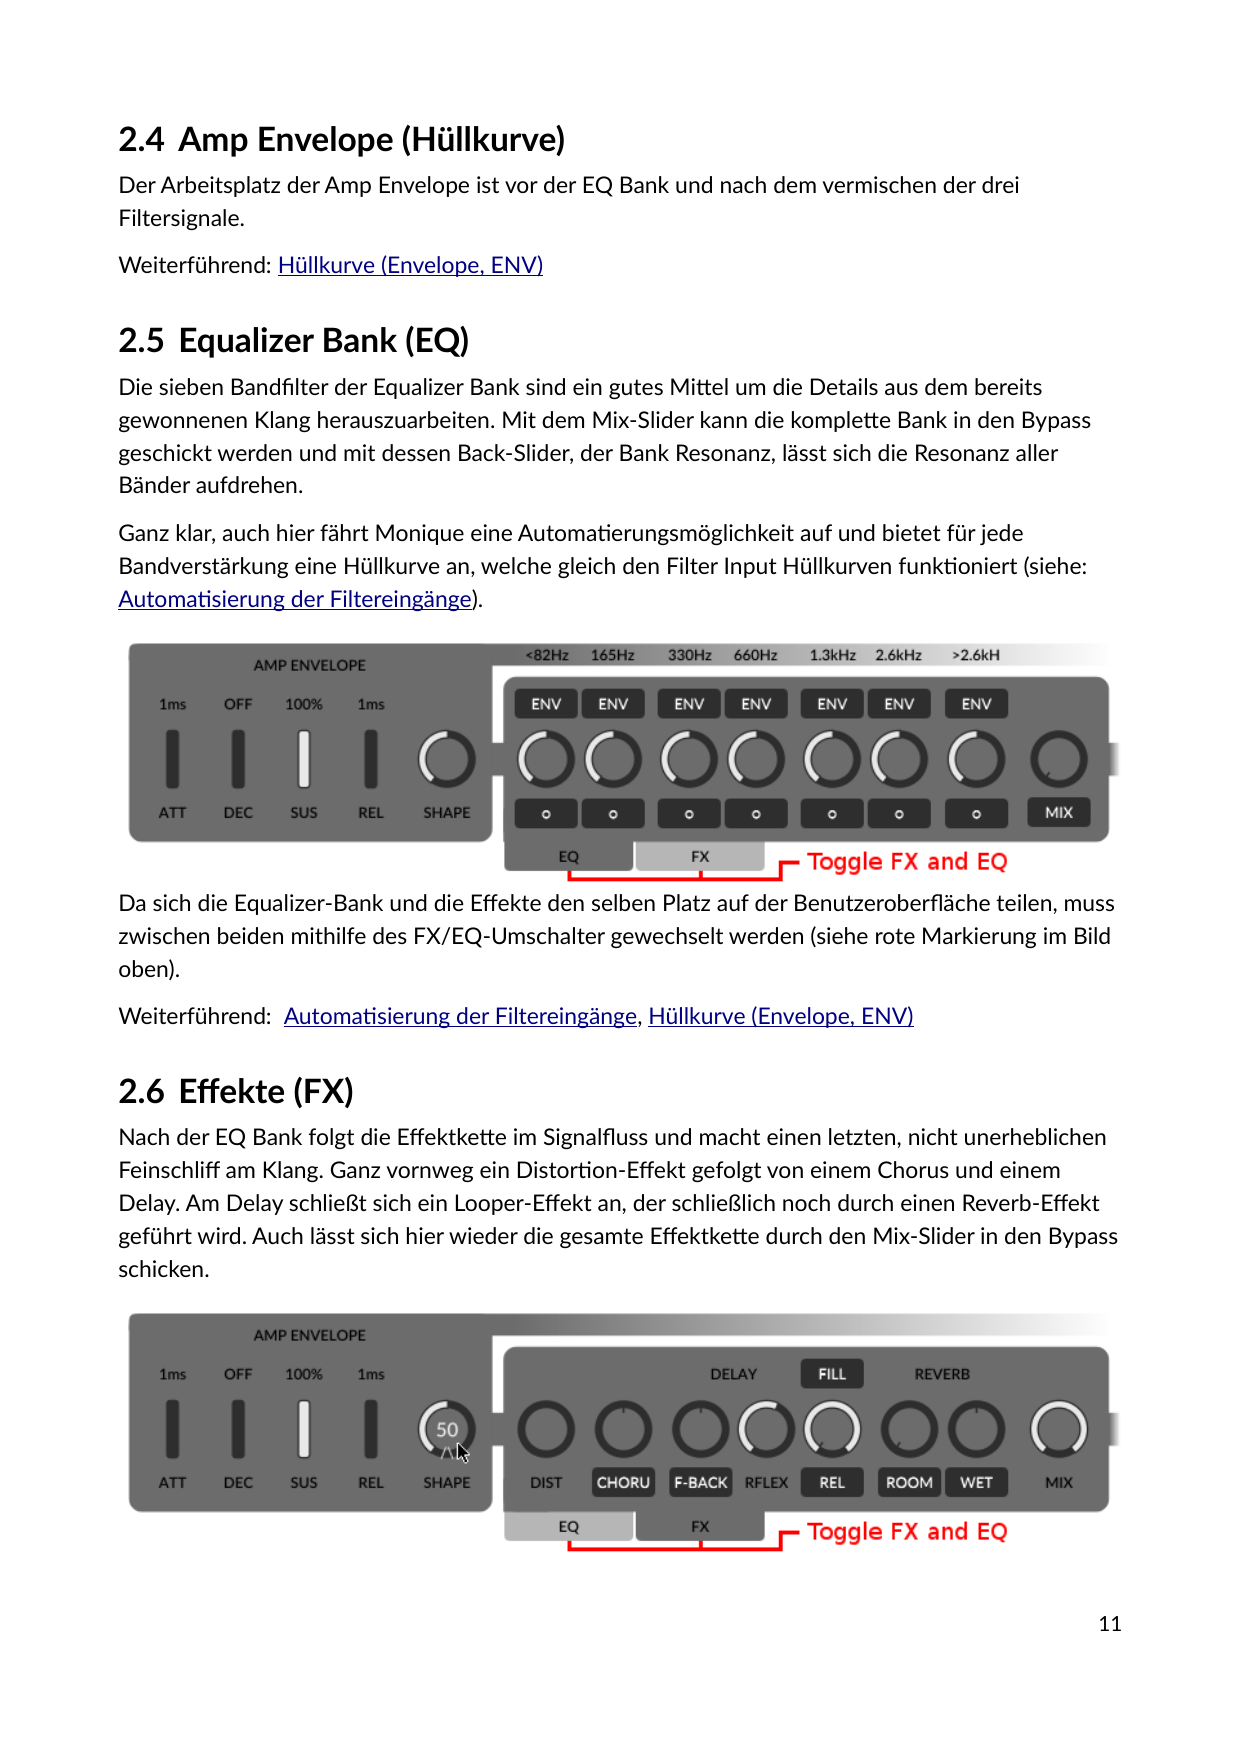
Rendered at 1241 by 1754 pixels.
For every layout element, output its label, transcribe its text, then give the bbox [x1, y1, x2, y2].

picture [118, 1302, 1123, 1554]
text Nach der EQ Bank folgt die Effektkette im Signalfluss und macht einen letzten, nicht unerheblichen Feinschliff am Klang. Ganz vornweg ein Distortion-Effekt gefolgt von einem Chorus und einem Delay. Am Delay schließt sich ein Looper-Effekt an, der schließlich noch durch einen Reverb-Effekt geführt wird. Auch lässt sich hier wieder die gesamte Effektkette durch den Mix-Slider in den Bypass schicken. [118, 1123, 1122, 1282]
subtitle Equalizer Bank (EQ) [118, 320, 1122, 360]
picture [118, 632, 1123, 884]
text Die sieben Bandfilter der Equalizer Bank sind ein gutes Mittel um die Details aus dem bereits gewonnenen Klang herauszuarbeiten. Mit dem Mix-Slider kann die komplette Bank in den Bypass geschickt werden und mit dessen Back-Slider, der Bank Resonanz, lässt sich die Resonanz aller Bänder aufdrehen. [118, 372, 1122, 499]
text Ganz klar, auch hier fährt Monique eine Automatierungsmöglichkeit auf und bietet für jede Bandverstärkung eine Hüllkurve an, welche gleich den Filter Input Hüllkurven funktioniert (siehe: Automatisierung der Filtereingänge). [118, 519, 1122, 612]
text Da sich die Equalizer-Bank und die Effekte den selben Platz auf der Benutzeroberfläche teilen, muss zwischen beiden mithilfe des FX/EQ-Umschalter gewechselt werden (siehe rote Markierung im Bild oben). [118, 884, 1122, 982]
text Weiterführend: Automatisierung der Filtereingänge, Hüllkurve (Envelope, ENV) [118, 1002, 1122, 1029]
text Der Arbeitsplatz der Amp Envelope ist vor der EQ Bank und nach dem vermischen der drei Filtersignale. [118, 171, 1122, 231]
subtitle Effekte (FX) [118, 1070, 1122, 1111]
text Weiterführend: Hüllkurve (Envelope, ENV) [118, 251, 1122, 279]
subtitle Amp Envelope (Hüllkurve) [118, 118, 1122, 158]
